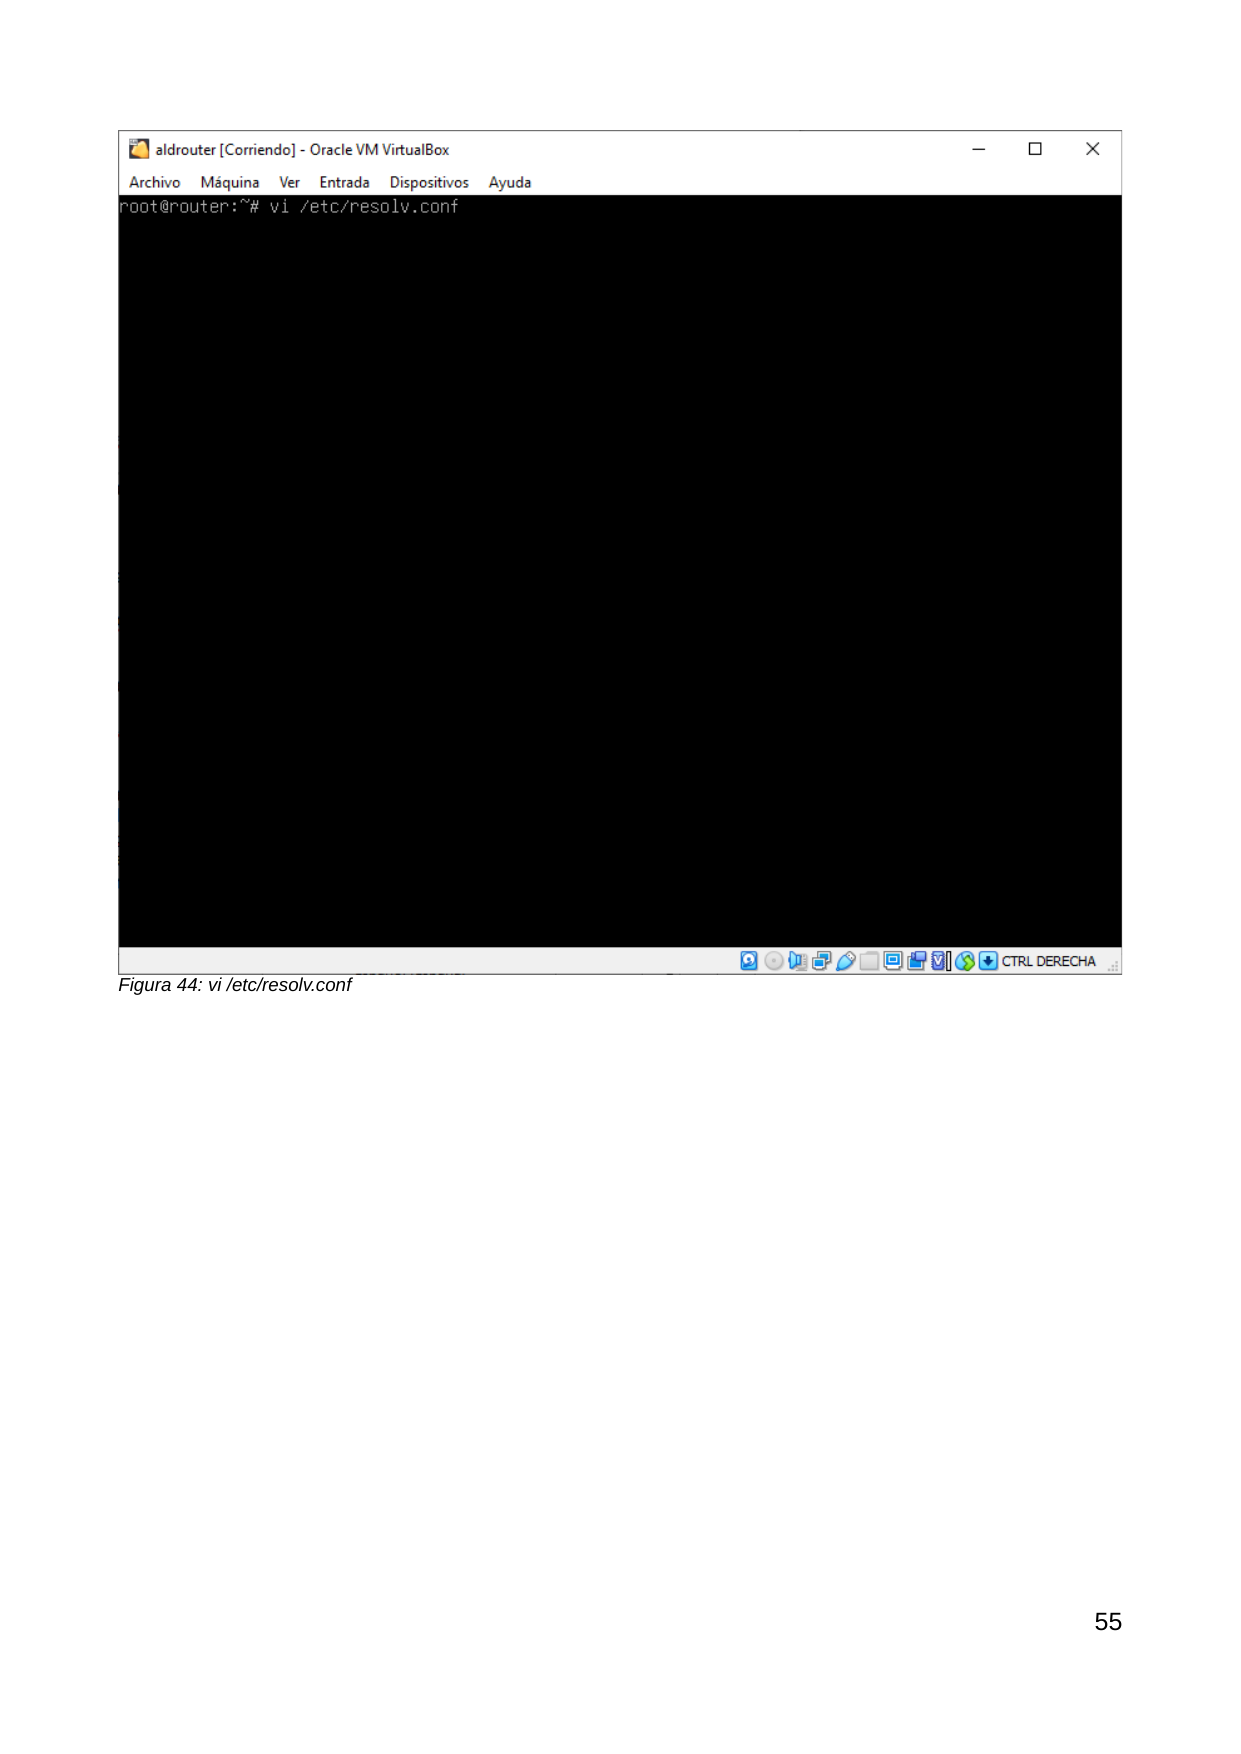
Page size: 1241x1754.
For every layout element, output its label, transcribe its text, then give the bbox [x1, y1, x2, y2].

text Figura 44: vi /etc/resolv.conf [118, 975, 1122, 996]
picture [118, 130, 1123, 975]
